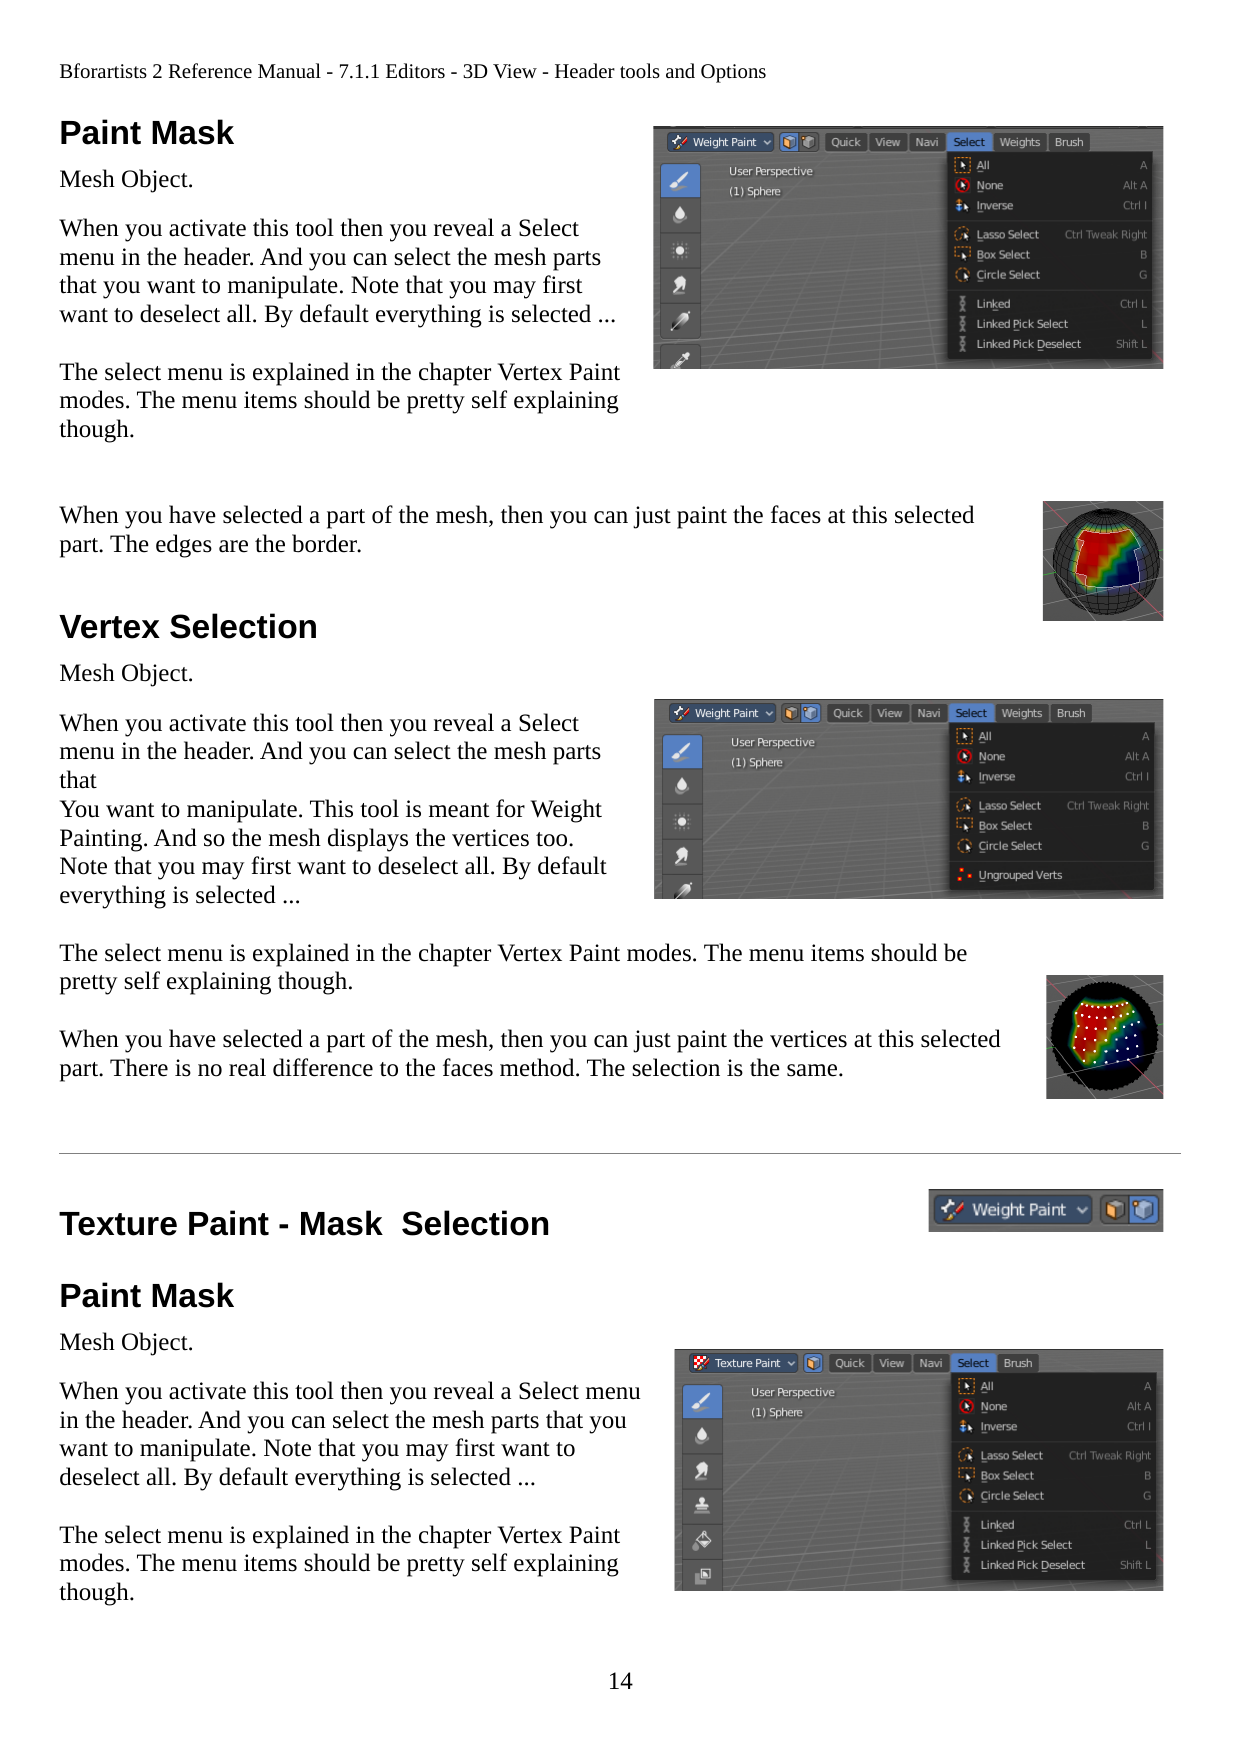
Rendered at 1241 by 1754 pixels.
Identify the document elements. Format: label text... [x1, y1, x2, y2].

text When you activate this tool then you reveal a Select menu in the header. And you can select the mesh parts that [59, 708, 654, 794]
text Mesh Object. [59, 164, 653, 192]
text The select menu is explained in the chapter Vertex Paint modes. The menu items should be pretty self explaining though. [59, 1520, 1181, 1606]
subtitle Paint Mask [59, 1276, 1181, 1314]
picture [654, 699, 1164, 899]
picture [1046, 975, 1164, 1099]
subtitle Texture Paint - Mask Selection [59, 1204, 1181, 1242]
picture [653, 126, 1164, 369]
text Mesh Object. [59, 1327, 1181, 1356]
text When you activate this tool then you reveal a Select menu in the header. And you can select the mesh parts that you want to manipulate. Note that you may first want to deselect all. By default everything is selected ... [59, 213, 653, 328]
subtitle Paint Mask [59, 113, 1181, 151]
text When you have selected a part of the mesh, then you can just paint the vertices at this selected part. There is no real difference to the faces method. The selection is the same. [59, 1024, 1046, 1081]
text The select menu is explained in the chapter Vertex Paint modes. The menu items should be pretty self explaining though. [59, 357, 1181, 443]
text The select menu is explained in the chapter Vertex Paint modes. The menu items should be pretty self explaining though. [59, 938, 1181, 995]
picture [674, 1349, 1164, 1591]
text Mesh Object. [59, 658, 1181, 687]
text When you have selected a part of the mesh, then you can just paint the faces at this selected part. The edges are the border. [59, 500, 1181, 558]
text Note that you may first want to deselect all. By default everything is selected ... [59, 851, 1181, 909]
subtitle Vertex Selection [59, 607, 1181, 646]
text [1164, 164, 1181, 192]
text When you activate this tool then you reveal a Select menu in the header. And you can select the mesh parts that you want to manipulate. Note that you may first want to deselect all. By default everything is selected ... [59, 1376, 674, 1491]
picture [1042, 501, 1164, 621]
text You want to manipulate. This tool is meant for Weight Painting. And so the mesh displays the vertices too. [59, 794, 654, 851]
picture [928, 1189, 1164, 1232]
